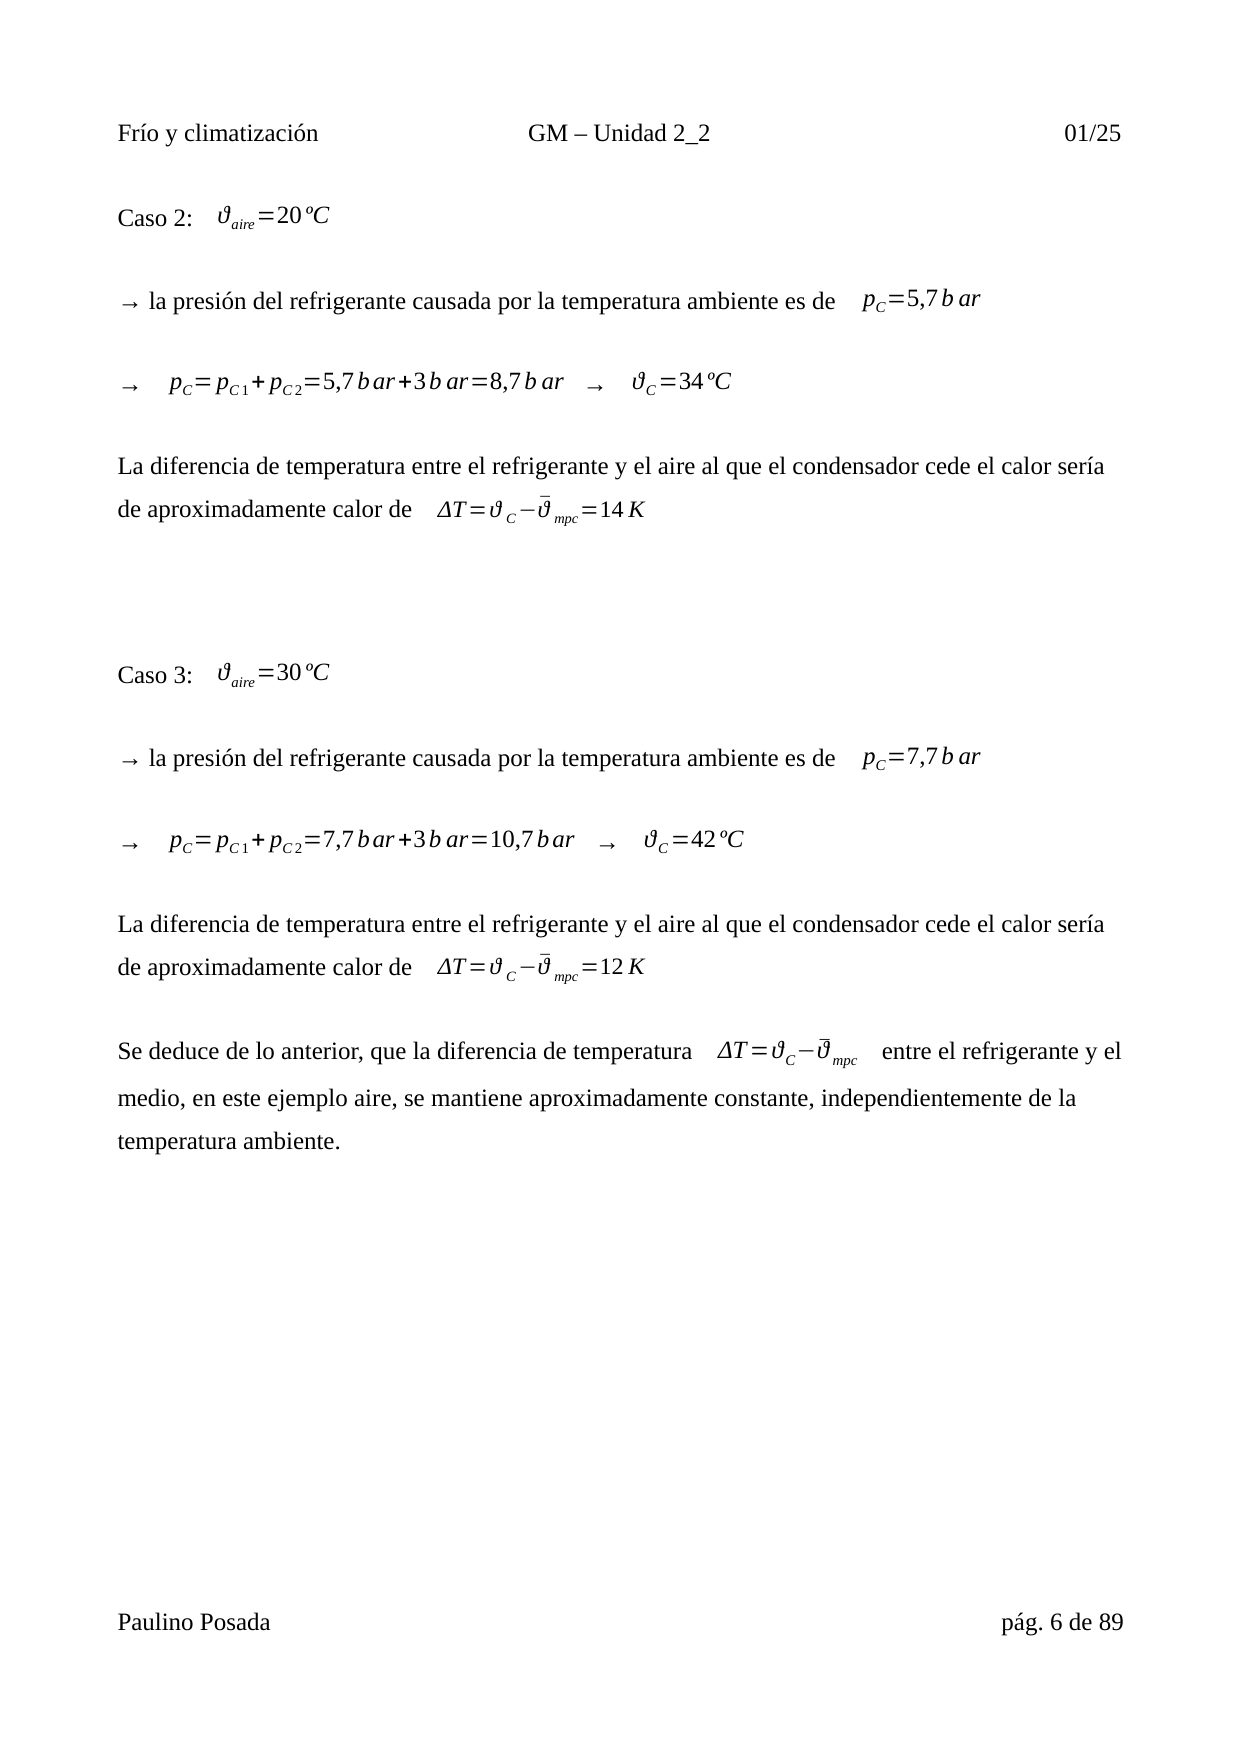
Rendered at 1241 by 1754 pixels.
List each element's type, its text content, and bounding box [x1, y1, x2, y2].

text → la presión del refrigerante causada por la temperatura ambiente es de [117, 742, 1123, 774]
text Caso 2: [117, 201, 1123, 233]
text → → [117, 826, 1123, 857]
text La diferencia de temperatura entre el refrigerante y el aire al que el condensador cede el calor sería de aproximadamente calor de [117, 451, 1123, 527]
text La diferencia de temperatura entre el refrigerante y el aire al que el condensador cede el calor sería de aproximadamente calor de [117, 909, 1123, 984]
text → la presión del refrigerante causada por la temperatura ambiente es de [117, 284, 1123, 316]
text Se deduce de lo anterior, que la diferencia de temperatura entre el refrigerante y el medio, en este ejemplo aire, se mantiene aproximadamente constante, independientemente de la temperatura ambiente. [117, 1036, 1123, 1155]
text → → [117, 368, 1123, 399]
text Caso 3: [117, 659, 1123, 690]
